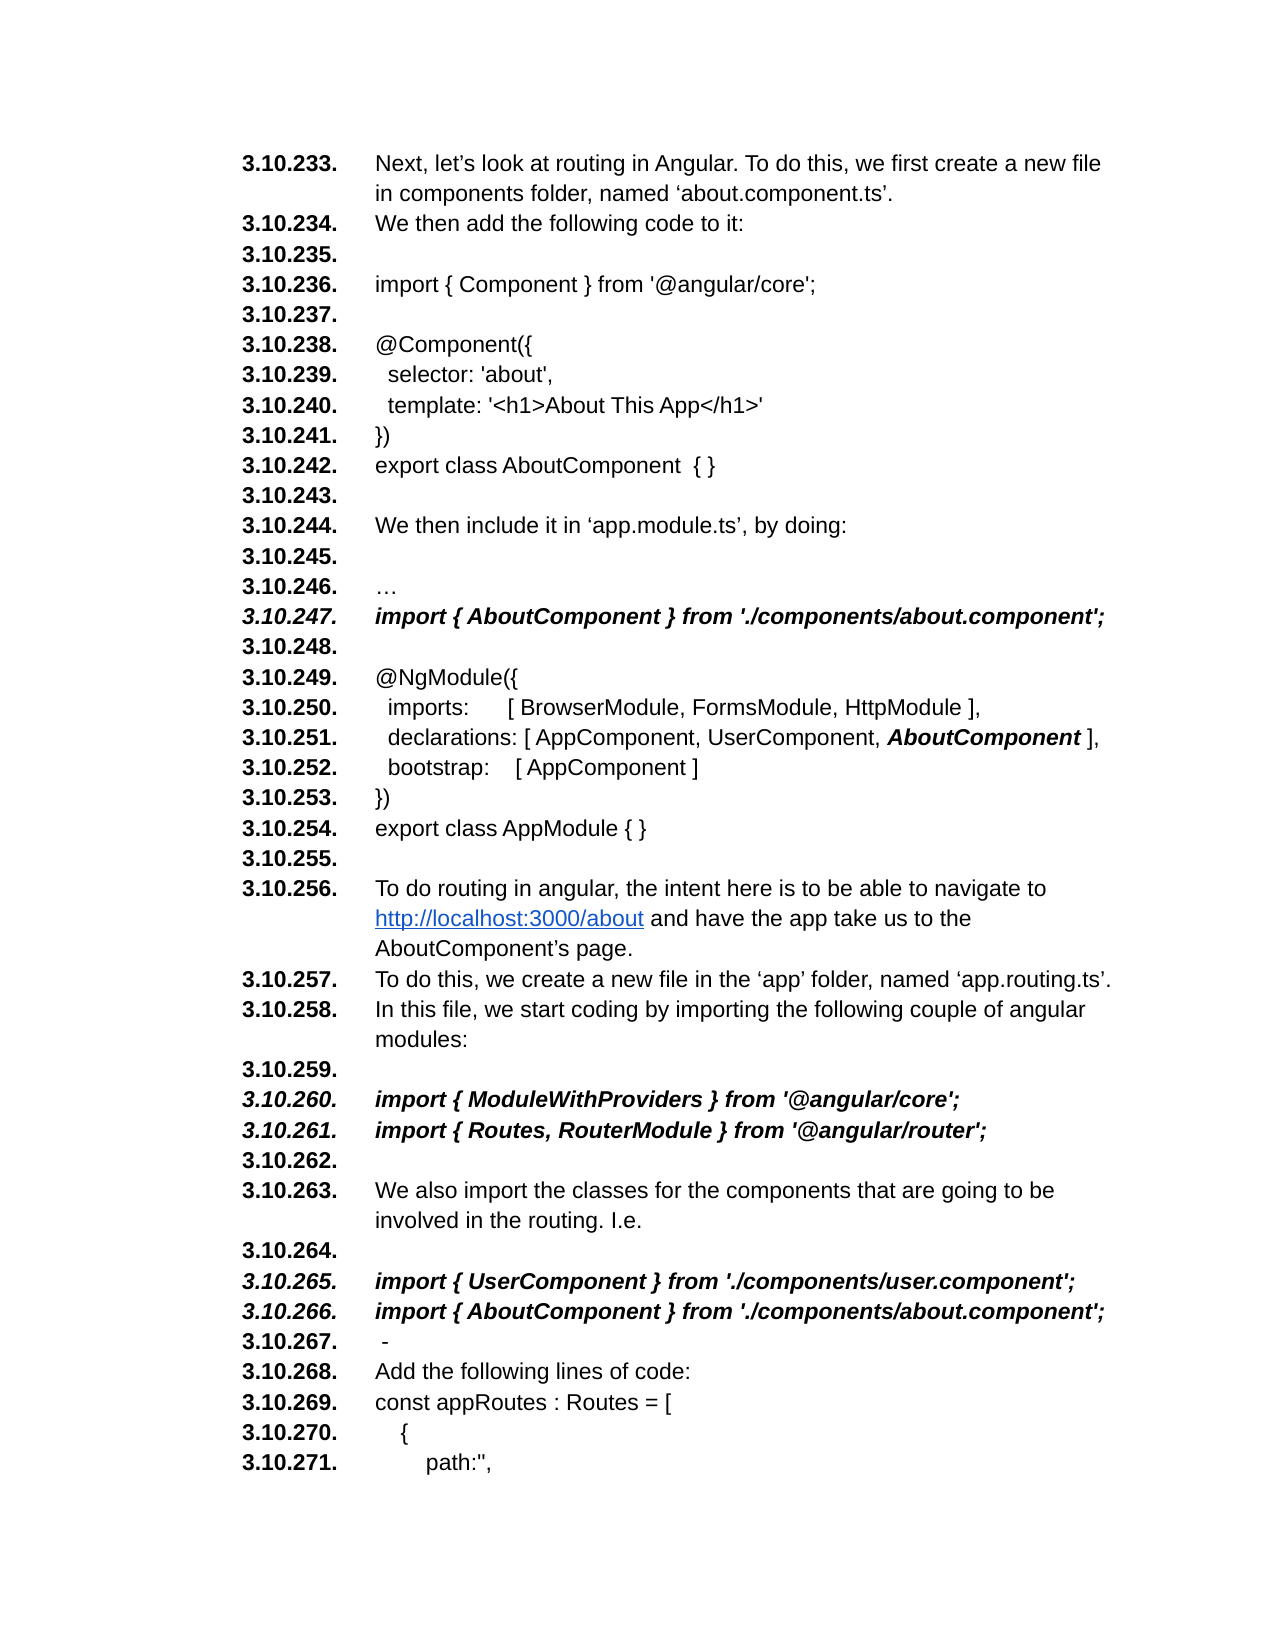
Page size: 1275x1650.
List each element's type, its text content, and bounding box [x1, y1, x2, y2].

list - [337, 1328, 1125, 1354]
list export class AppModule { } [337, 814, 1125, 841]
list We also import the classes for the components that are going to be involved in the routing. I.e. [337, 1177, 1125, 1234]
list template: '<h1>About This App</h1>' [337, 392, 1125, 418]
list In this file, we start coding by importing the following couple of angular modules: [337, 996, 1125, 1052]
list import { Component } from '@angular/core'; [337, 271, 1125, 297]
list { [337, 1419, 1125, 1445]
list import { UserComponent } from './components/user.component'; [337, 1268, 1125, 1294]
list declarations: [ AppComponent, UserComponent, AboutComponent ], [337, 724, 1125, 750]
list @NgModule({ [337, 663, 1125, 690]
list export class AboutComponent { } [337, 452, 1125, 478]
list import { ModuleWithProviders } from '@angular/core'; [337, 1086, 1125, 1113]
list path:'', [337, 1449, 1125, 1475]
list … [337, 573, 1125, 599]
list We then include it in ‘app.module.ts’, by doing: [337, 512, 1125, 539]
list }) [337, 422, 1125, 448]
list To do this, we create a new file in the ‘app’ folder, named ‘app.routing.ts’. [337, 966, 1125, 992]
list Next, let’s look at routing in Angular. To do this, we first create a new file in components folder, named ‘about.component.ts’. [337, 150, 1125, 207]
list To do routing in angular, the intent here is to be able to navigate to http://localhost:3000/about and have the app take us to the AboutComponent’s page. [337, 875, 1125, 962]
list @Component({ [337, 331, 1125, 358]
list const appRoutes : Routes = [ [337, 1388, 1125, 1415]
list bootstrap: [ AppComponent ] [337, 754, 1125, 781]
list import { AboutComponent } from './components/about.component'; [337, 603, 1125, 629]
list import { Routes, RouterModule } from '@angular/router'; [337, 1117, 1125, 1143]
list import { AboutComponent } from './components/about.component'; [337, 1298, 1125, 1324]
list We then add the following code to it: [337, 210, 1125, 237]
list imports: [ BrowserModule, FormsModule, HttpModule ], [337, 694, 1125, 720]
list selector: 'about', [337, 361, 1125, 388]
list }) [337, 784, 1125, 811]
list Add the following lines of code: [337, 1358, 1125, 1385]
